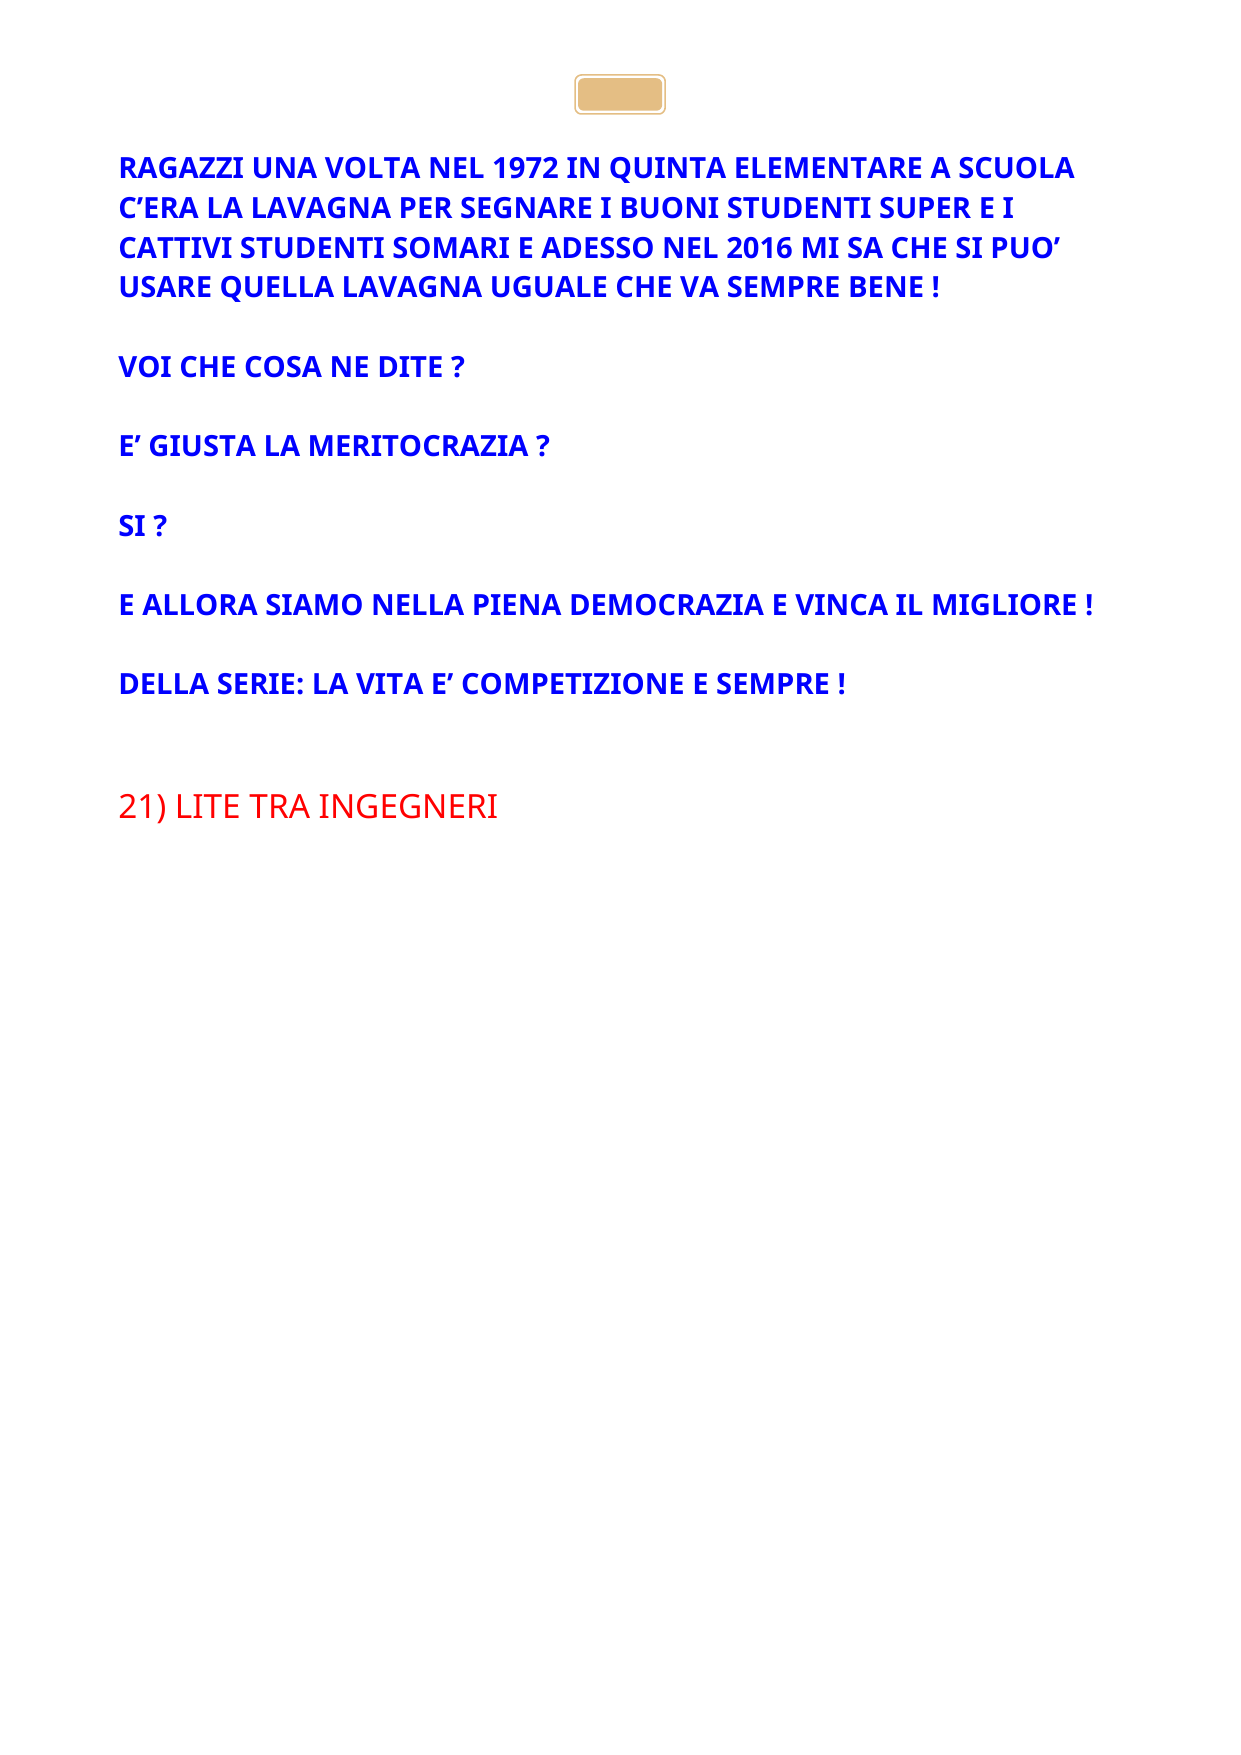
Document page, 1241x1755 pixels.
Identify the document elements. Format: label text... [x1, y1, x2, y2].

text DELLA SERIE: LA VITA E’ COMPETIZIONE E SEMPRE ! [118, 664, 1122, 703]
text VOI CHE COSA NE DITE ? [118, 346, 1122, 386]
text E ALLORA SIAMO NELLA PIENA DEMOCRAZIA E VINCA IL MIGLIORE ! [118, 584, 1122, 624]
text RAGAZZI UNA VOLTA NEL 1972 IN QUINTA ELEMENTARE A SCUOLA C’ERA LA LAVAGNA PER SEGNARE I BUONI STUDENTI SUPER E I CATTIVI STUDENTI SOMARI E ADESSO NEL 2016 MI SA CHE SI PUO’ USARE QUELLA LAVAGNA UGUALE CHE VA SEMPRE BENE ! [118, 148, 1122, 306]
text SI ? [118, 505, 1122, 544]
text E’ GIUSTA LA MERITOCRAZIA ? [118, 426, 1122, 465]
text 21) LITE TRA INGEGNERI [118, 783, 1122, 828]
